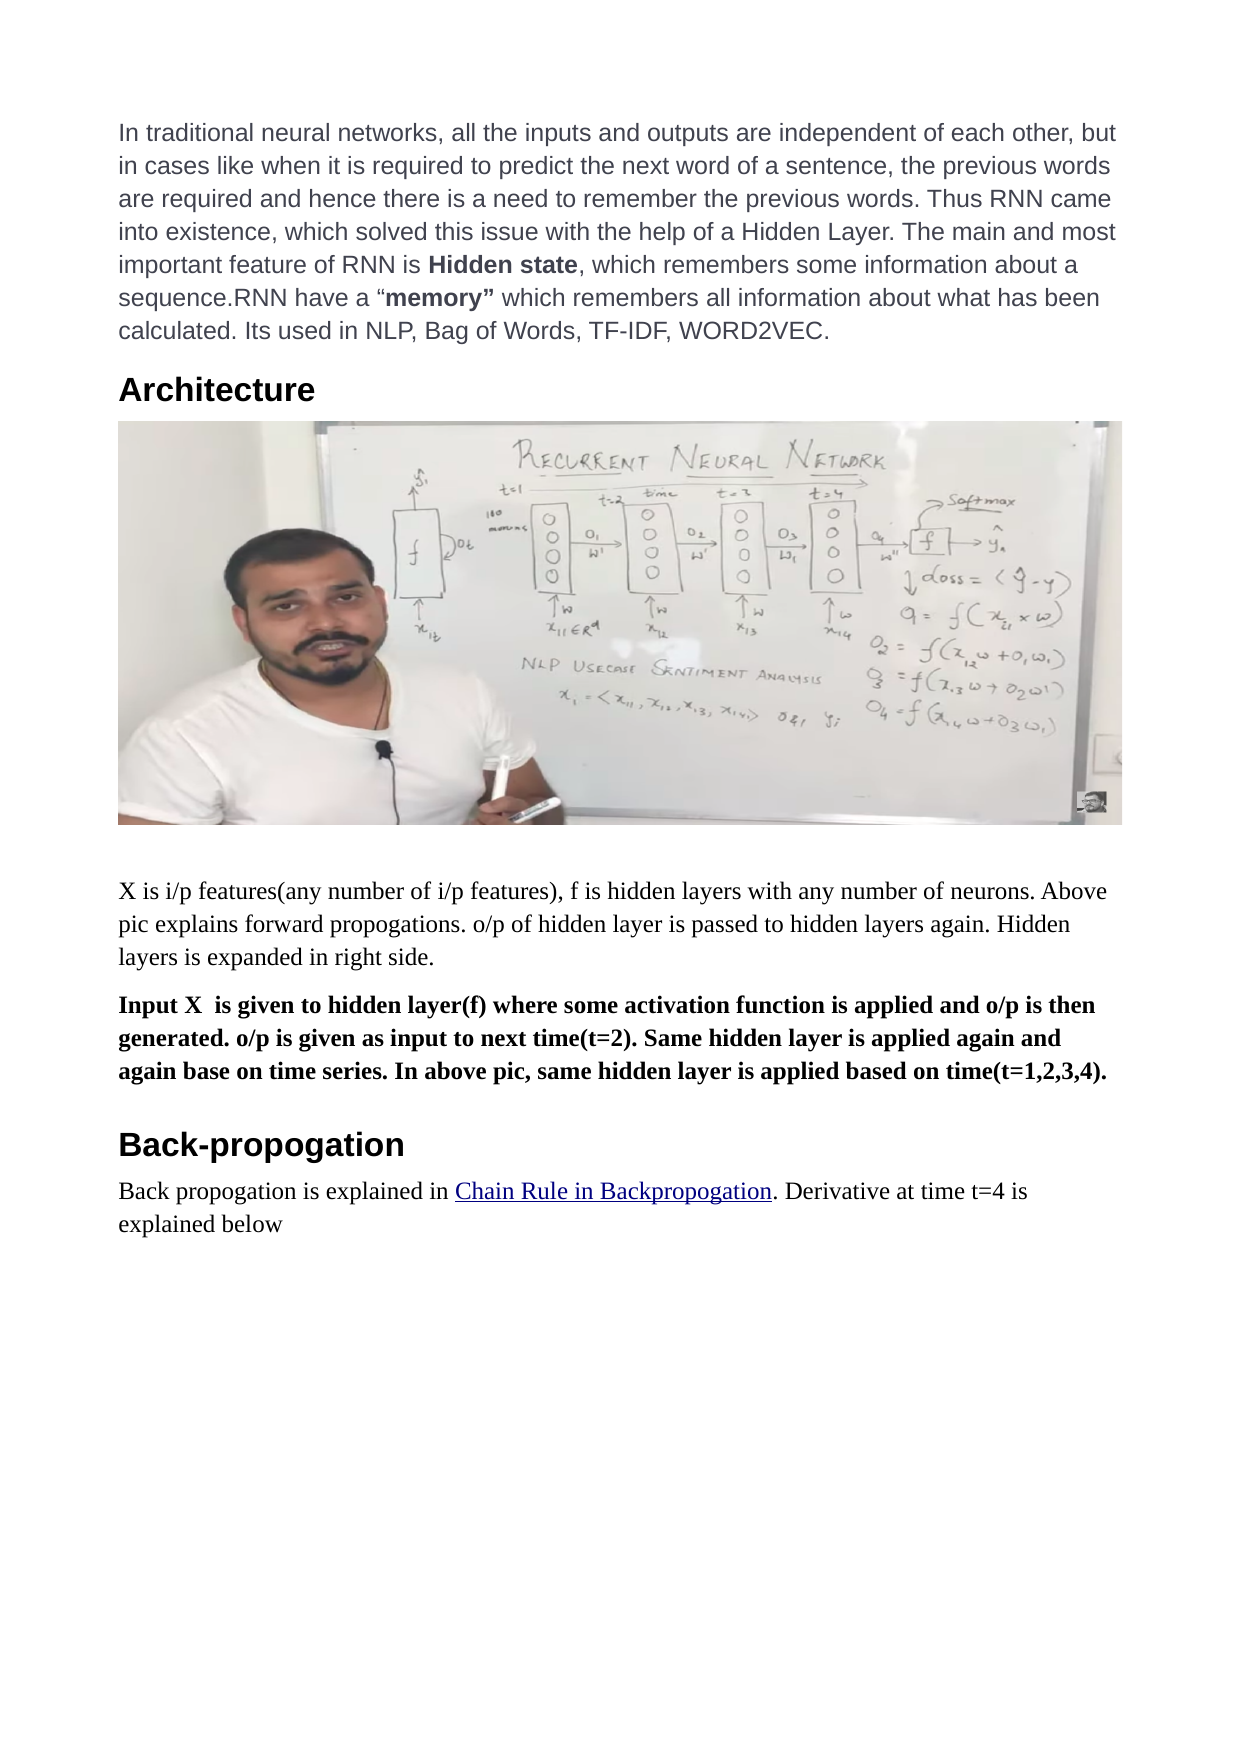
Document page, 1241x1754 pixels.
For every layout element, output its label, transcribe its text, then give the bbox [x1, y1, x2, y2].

subtitle Architecture [118, 370, 1122, 409]
text In traditional neural networks, all the inputs and outputs are independent of each other, but in cases like when it is required to predict the next word of a sentence, the previous words are required and hence there is a need to remember the previous words. Thus RNN came into existence, which solved this issue with the help of a Hidden Layer. The main and most important feature of RNN is Hidden state, which remembers some information about a sequence.RNN have a “memory” which remembers all information about what has been calculated. Its used in NLP, Bag of Words, TF-IDF, WORD2VEC. [118, 118, 1122, 345]
text X is i/p features(any number of i/p features), f is hidden layers with any number of neurons. Above pic explains forward propogations. o/p of hidden layer is passed to hidden layers again. Hidden layers is expanded in right side. [118, 876, 1122, 971]
subtitle Back-propogation [118, 1124, 1122, 1163]
text Back propogation is explained in Chain Rule in Backpropogation. Derivative at time t=4 is explained below [118, 1176, 1122, 1237]
text Input X is given to hidden layer(f) where some activation function is applied and o/p is then generated. o/p is given as input to next time(t=2). Same hidden layer is applied again and again base on time series. In above pic, same hidden layer is applied based on time(t=1,2,3,4). [118, 990, 1122, 1085]
picture [118, 421, 1123, 825]
